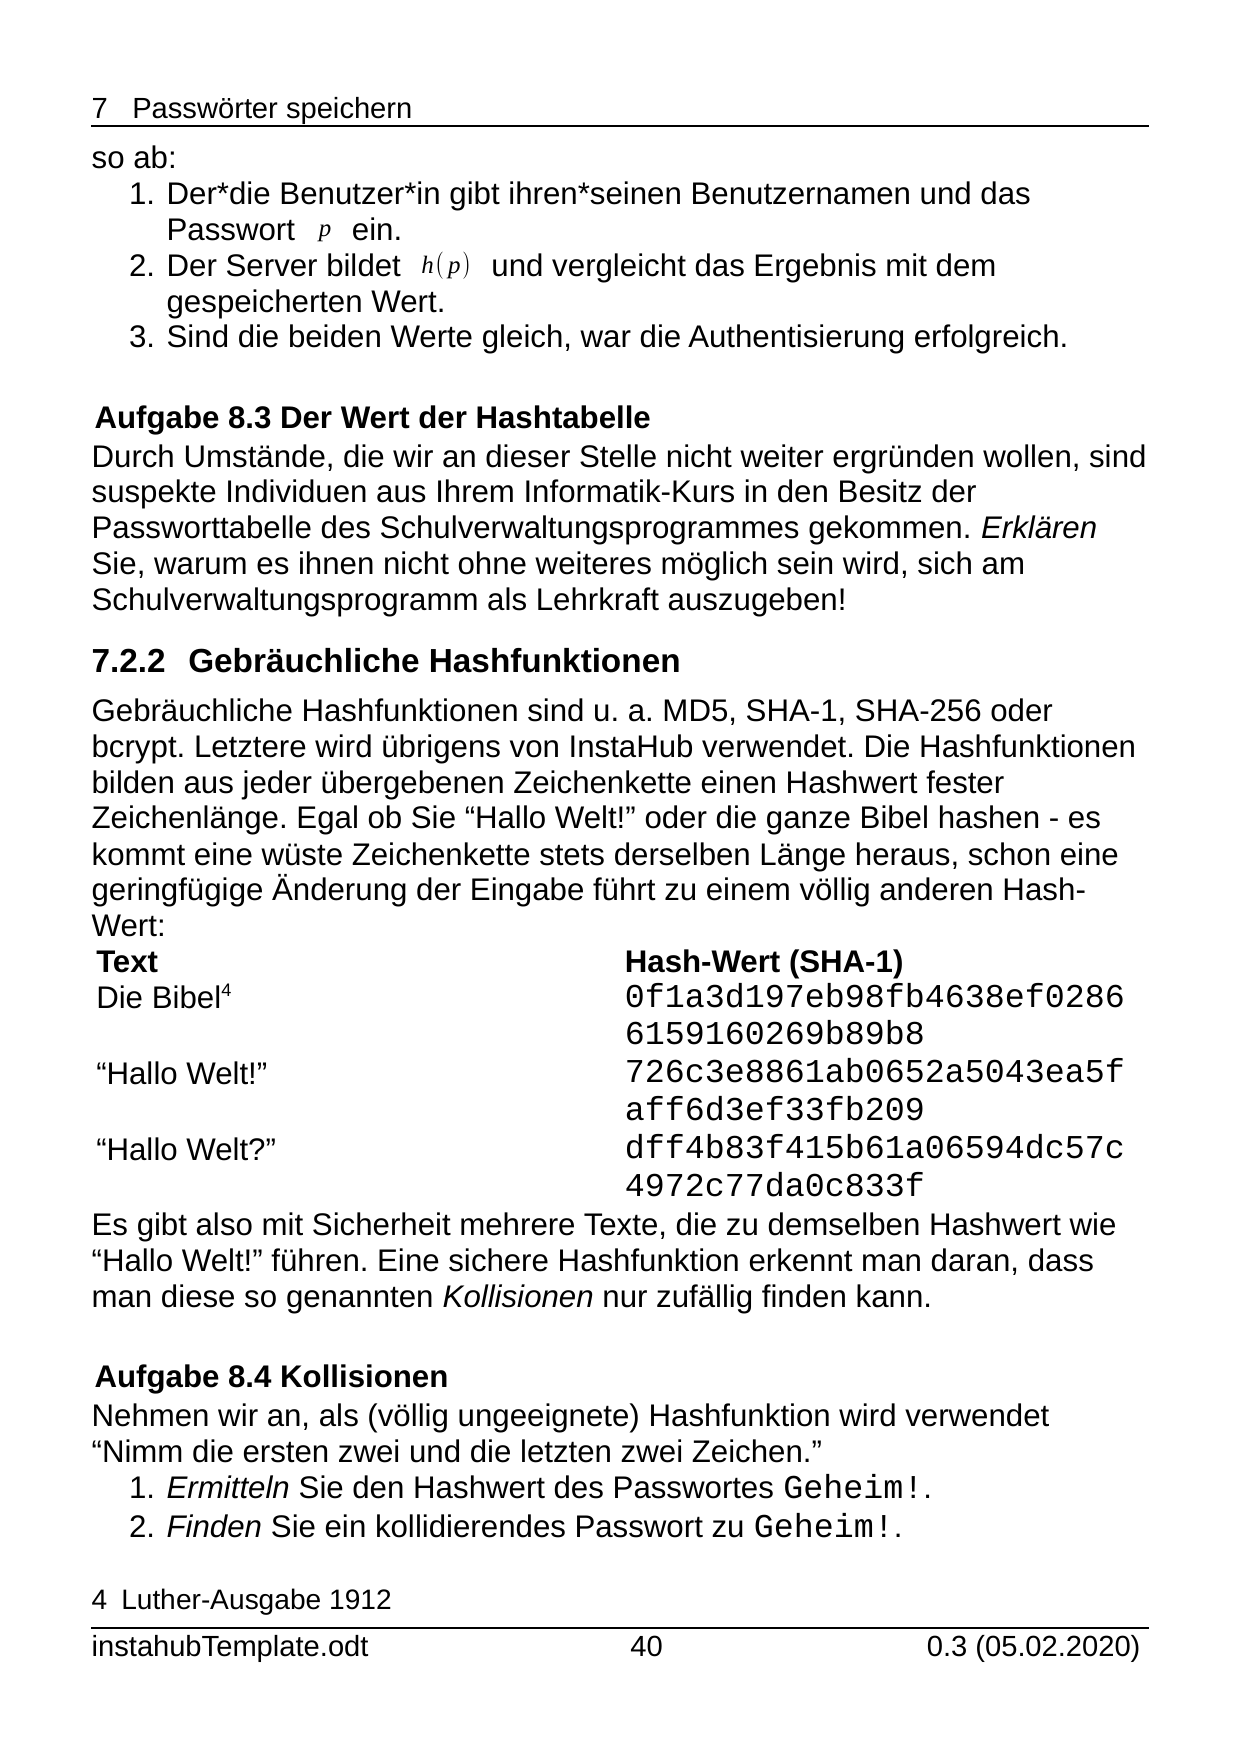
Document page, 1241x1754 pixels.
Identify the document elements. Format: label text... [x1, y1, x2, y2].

table_cell “Hallo Welt?” [91, 1131, 620, 1206]
text Nehmen wir an, als (völlig ungeeignete) Hashfunktion wird verwendet “Nimm die ersten zwei und die letzten zwei Zeichen.” [91, 1397, 1149, 1469]
subtitle Gebräuchliche Hashfunktionen [91, 641, 1149, 679]
table_header Hash-Wert (SHA-1) [620, 943, 1149, 979]
text so ab: [91, 139, 1149, 175]
table_cell Die Bibel [91, 979, 620, 1055]
list Der Server bildet und vergleicht das Ergebnis mit dem gespeicherten Wert. [129, 247, 1149, 318]
text Es gibt also mit Sicherheit mehrere Texte, die zu demselben Hashwert wie “Hallo Welt!” führen. Eine sichere Hashfunktion erkennt man daran, dass man diese so genannten Kollisionen nur zufällig finden kann. [91, 1206, 1149, 1314]
table_cell 0f1a3d197eb98fb4638ef02866159160269b89b8 [620, 979, 1149, 1055]
subtitle Aufgabe 8.3 Der Wert der Hashtabelle [91, 396, 1149, 438]
table_cell dff4b83f415b61a06594dc57c4972c77da0c833f [620, 1131, 1149, 1206]
table_cell “Hallo Welt!” [91, 1055, 620, 1131]
table_cell 726c3e8861ab0652a5043ea5faff6d3ef33fb209 [620, 1055, 1149, 1131]
subtitle Aufgabe 8.4 Kollisionen [91, 1355, 1149, 1397]
table_header Text [91, 943, 620, 979]
list Finden Sie ein kollidierendes Passwort zu Geheim!. [129, 1508, 1149, 1548]
list Sind die beiden Werte gleich, war die Authentisierung erfolgreich. [129, 318, 1149, 354]
text Gebräuchliche Hashfunktionen sind u. a. MD5, SHA-1, SHA-256 oder bcrypt. Letztere wird übrigens von InstaHub verwendet. Die Hashfunktionen bilden aus jeder übergebenen Zeichenkette einen Hashwert fester Zeichenlänge. Egal ob Sie “Hallo Welt!” oder die ganze Bibel hashen - es kommt eine wüste Zeichenkette stets derselben Länge heraus, schon eine geringfügige Änderung der Eingabe führt zu einem völlig anderen Hash-Wert: [91, 692, 1149, 943]
list Der*die Benutzer*in gibt ihren*seinen Benutzernamen und das Passwort ein. [129, 175, 1149, 247]
list Ermitteln Sie den Hashwert des Passwortes Geheim!. [129, 1469, 1149, 1508]
text Durch Umstände, die wir an dieser Stelle nicht weiter ergründen wollen, sind suspekte Individuen aus Ihrem Informatik-Kurs in den Besitz der Passworttabelle des Schulverwaltungsprogrammes gekommen. Erklären Sie, warum es ihnen nicht ohne weiteres möglich sein wird, sich am Schulverwaltungsprogramm als Lehrkraft auszugeben! [91, 438, 1149, 617]
